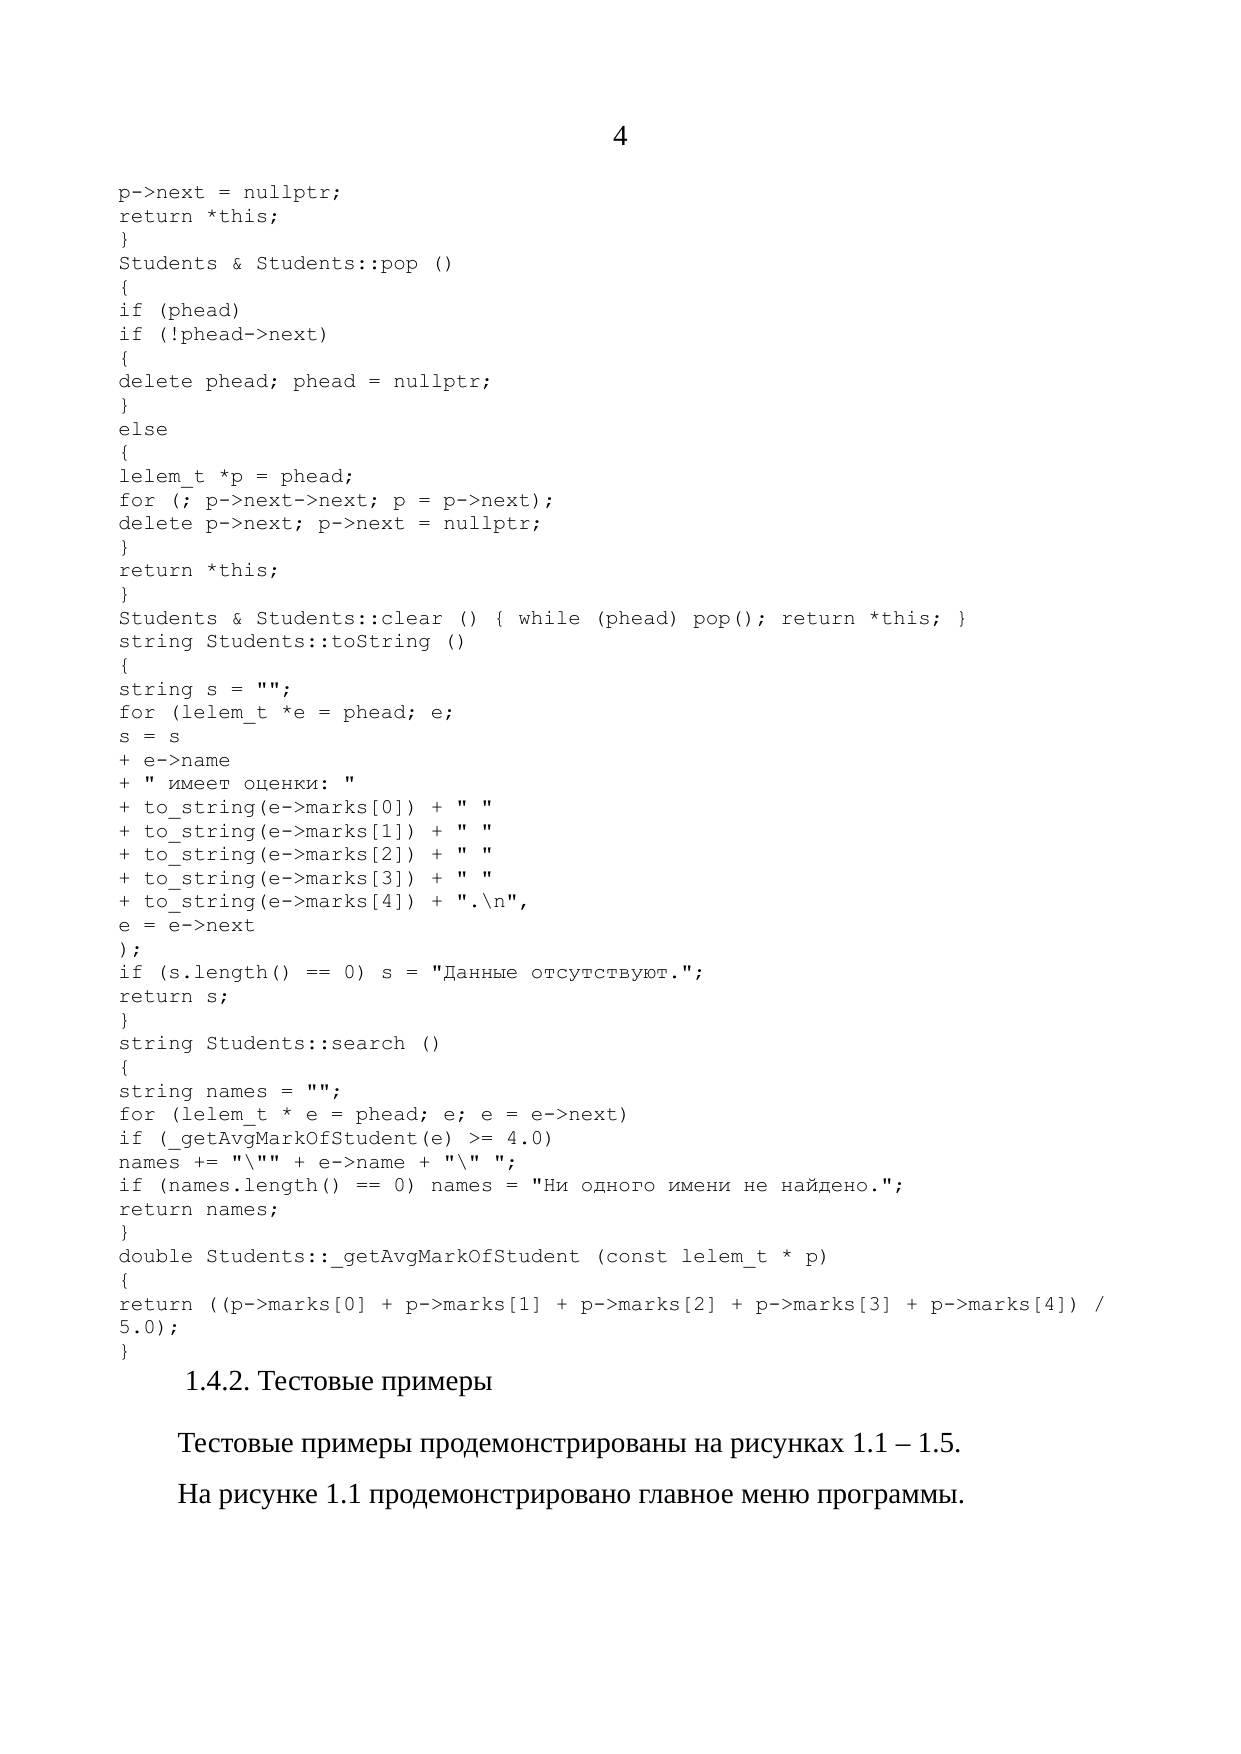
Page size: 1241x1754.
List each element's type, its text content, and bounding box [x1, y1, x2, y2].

text + " имеет оценки: " [118, 772, 1122, 796]
text s = s [118, 725, 1122, 749]
text { [118, 276, 1122, 299]
text string Students::search () [118, 1032, 1122, 1056]
text e = e->next [118, 914, 1122, 938]
text + to_string(e->marks[3]) + " " [118, 867, 1122, 891]
text } [118, 583, 1122, 607]
text } [118, 1009, 1122, 1032]
text double Students::_getAvgMarkOfStudent (const lelem_t * p) [118, 1245, 1122, 1269]
text } [118, 1222, 1122, 1245]
text names += "\"" + e->name + "\" "; [118, 1151, 1122, 1174]
text + to_string(e->marks[2]) + " " [118, 843, 1122, 867]
text return ((p->marks[0] + p->marks[1] + p->marks[2] + p->marks[3] + p->marks[4]) / 5.0); [118, 1292, 1122, 1340]
text Тестовые примеры продемонстрированы на рисунках 1.1 – 1.5. [118, 1426, 1122, 1459]
text + e->name [118, 749, 1122, 772]
text { [118, 441, 1122, 465]
text for (lelem_t *e = phead; e; [118, 701, 1122, 725]
text } [118, 1340, 1122, 1363]
text } [118, 394, 1122, 418]
text p->next = nullptr; [118, 181, 1122, 205]
text string s = ""; [118, 678, 1122, 701]
text return *this; [118, 205, 1122, 228]
text Students & Students::clear () { while (phead) pop(); return *this; } [118, 607, 1122, 630]
text string names = ""; [118, 1080, 1122, 1103]
text if (phead) [118, 299, 1122, 323]
text ); [118, 938, 1122, 961]
text return names; [118, 1198, 1122, 1222]
text { [118, 654, 1122, 678]
text string Students::toString () [118, 630, 1122, 654]
text for (; p->next->next; p = p->next); [118, 488, 1122, 512]
text if (!phead->next) [118, 323, 1122, 347]
text delete p->next; p->next = nullptr; [118, 512, 1122, 536]
text Students & Students::pop () [118, 252, 1122, 276]
text + to_string(e->marks[0]) + " " [118, 796, 1122, 819]
text return s; [118, 985, 1122, 1009]
text if (_getAvgMarkOfStudent(e) >= 4.0) [118, 1127, 1122, 1151]
text { [118, 347, 1122, 370]
text delete phead; phead = nullptr; [118, 370, 1122, 394]
text } [118, 228, 1122, 252]
subtitle Тестовые примеры [118, 1363, 1122, 1397]
text if (names.length() == 0) names = "Ни одного имени не найдено."; [118, 1174, 1122, 1198]
text } [118, 536, 1122, 559]
text else [118, 418, 1122, 441]
text + to_string(e->marks[4]) + ".\n", [118, 891, 1122, 914]
text if (s.length() == 0) s = "Данные отсутствуют."; [118, 961, 1122, 985]
text + to_string(e->marks[1]) + " " [118, 819, 1122, 843]
text lelem_t *p = phead; [118, 465, 1122, 488]
text return *this; [118, 559, 1122, 583]
text На рисунке 1.1 продемонстрировано главное меню программы. [118, 1476, 1122, 1509]
text { [118, 1056, 1122, 1080]
text for (lelem_t * e = phead; e; e = e->next) [118, 1103, 1122, 1127]
text { [118, 1269, 1122, 1292]
